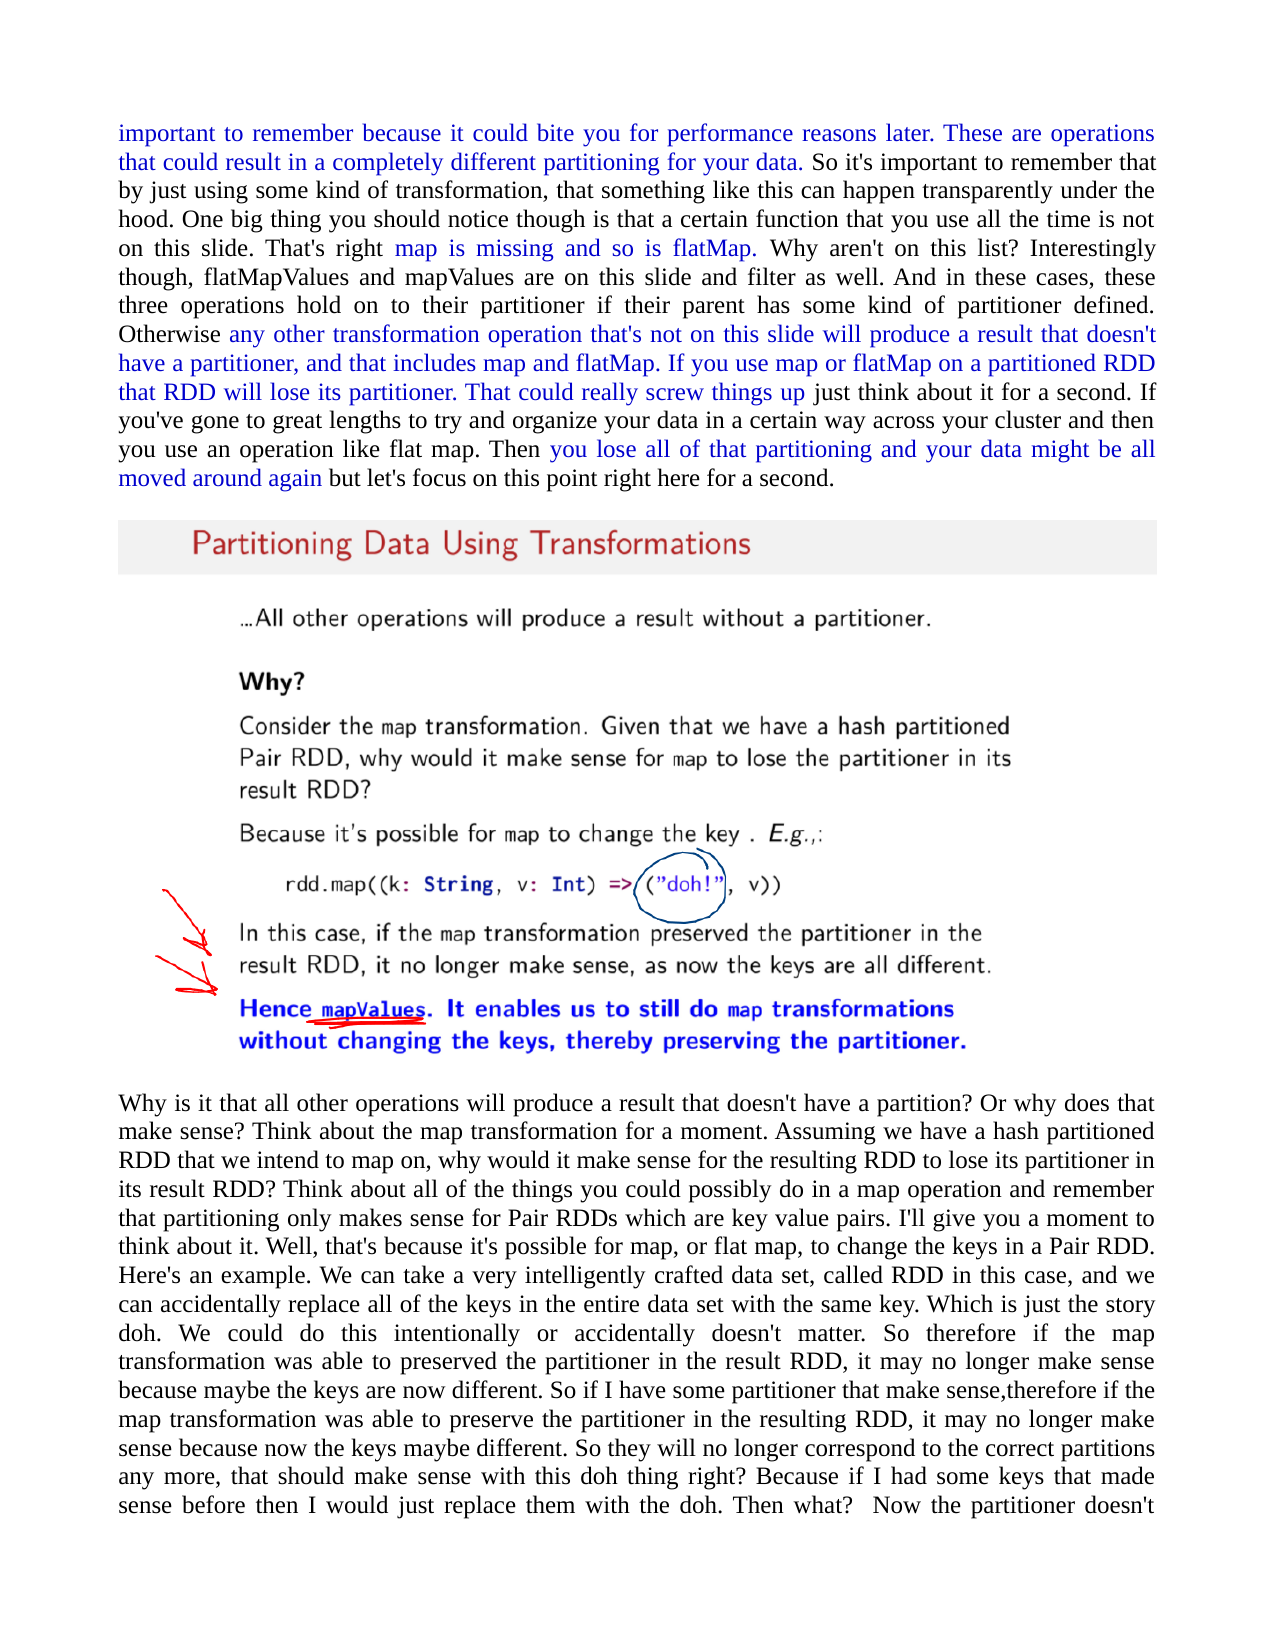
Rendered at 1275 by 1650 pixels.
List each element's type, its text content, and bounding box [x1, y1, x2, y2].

picture [118, 520, 1157, 1059]
text important to remember because it could bite you for performance reasons later. These are operations that could result in a completely different partitioning for your data. So it's important to remember that by just using some kind of transformation, that something like this can happen transparently under the hood. One big thing you should notice though is that a certain function that you use all the time is not on this slide. That's right map is missing and so is flatMap. Why aren't on this list? Interestingly though, flatMapValues and mapValues are on this slide and filter as well. And in these cases, these three operations hold on to their partitioner if their parent has some kind of partitioner defined. Otherwise any other transformation operation that's not on this slide will produce a result that doesn't have a partitioner, and that includes map and flatMap. If you use map or flatMap on a partitioned RDD that RDD will lose its partitioner. That could really screw things up just think about it for a second. If you've gone to great lengths to try and organize your data in a certain way across your cluster and then you use an operation like flat map. Then you lose all of that partitioning and your data might be all moved around again but let's focus on this point right here for a second. [118, 118, 1157, 492]
text Why is it that all other operations will produce a result that doesn't have a partition? Or why does that make sense? Think about the map transformation for a moment. Assuming we have a hash partitioned RDD that we intend to map on, why would it make sense for the resulting RDD to lose its partitioner in its result RDD? Think about all of the things you could possibly do in a map operation and remember that partitioning only makes sense for Pair RDDs which are key value pairs. I'll give you a moment to think about it. Well, that's because it's possible for map, or flat map, to change the keys in a Pair RDD. Here's an example. We can take a very intelligently crafted data set, called RDD in this case, and we can accidentally replace all of the keys in the entire data set with the same key. Which is just the story doh. We could do this intentionally or accidentally doesn't matter. So therefore if the map transformation was able to preserved the partitioner in the result RDD, it may no longer make sense because maybe the keys are now different. So if I have some partitioner that make sense,therefore if the map transformation was able to preserve the partitioner in the resulting RDD, it may no longer make sense because now the keys maybe different. So they will no longer correspond to the correct partitions any more, that should make sense with this doh thing right? Because if I had some keys that made sense before then I would just replace them with the doh. Then what? Now the partitioner doesn't [118, 1088, 1157, 1519]
